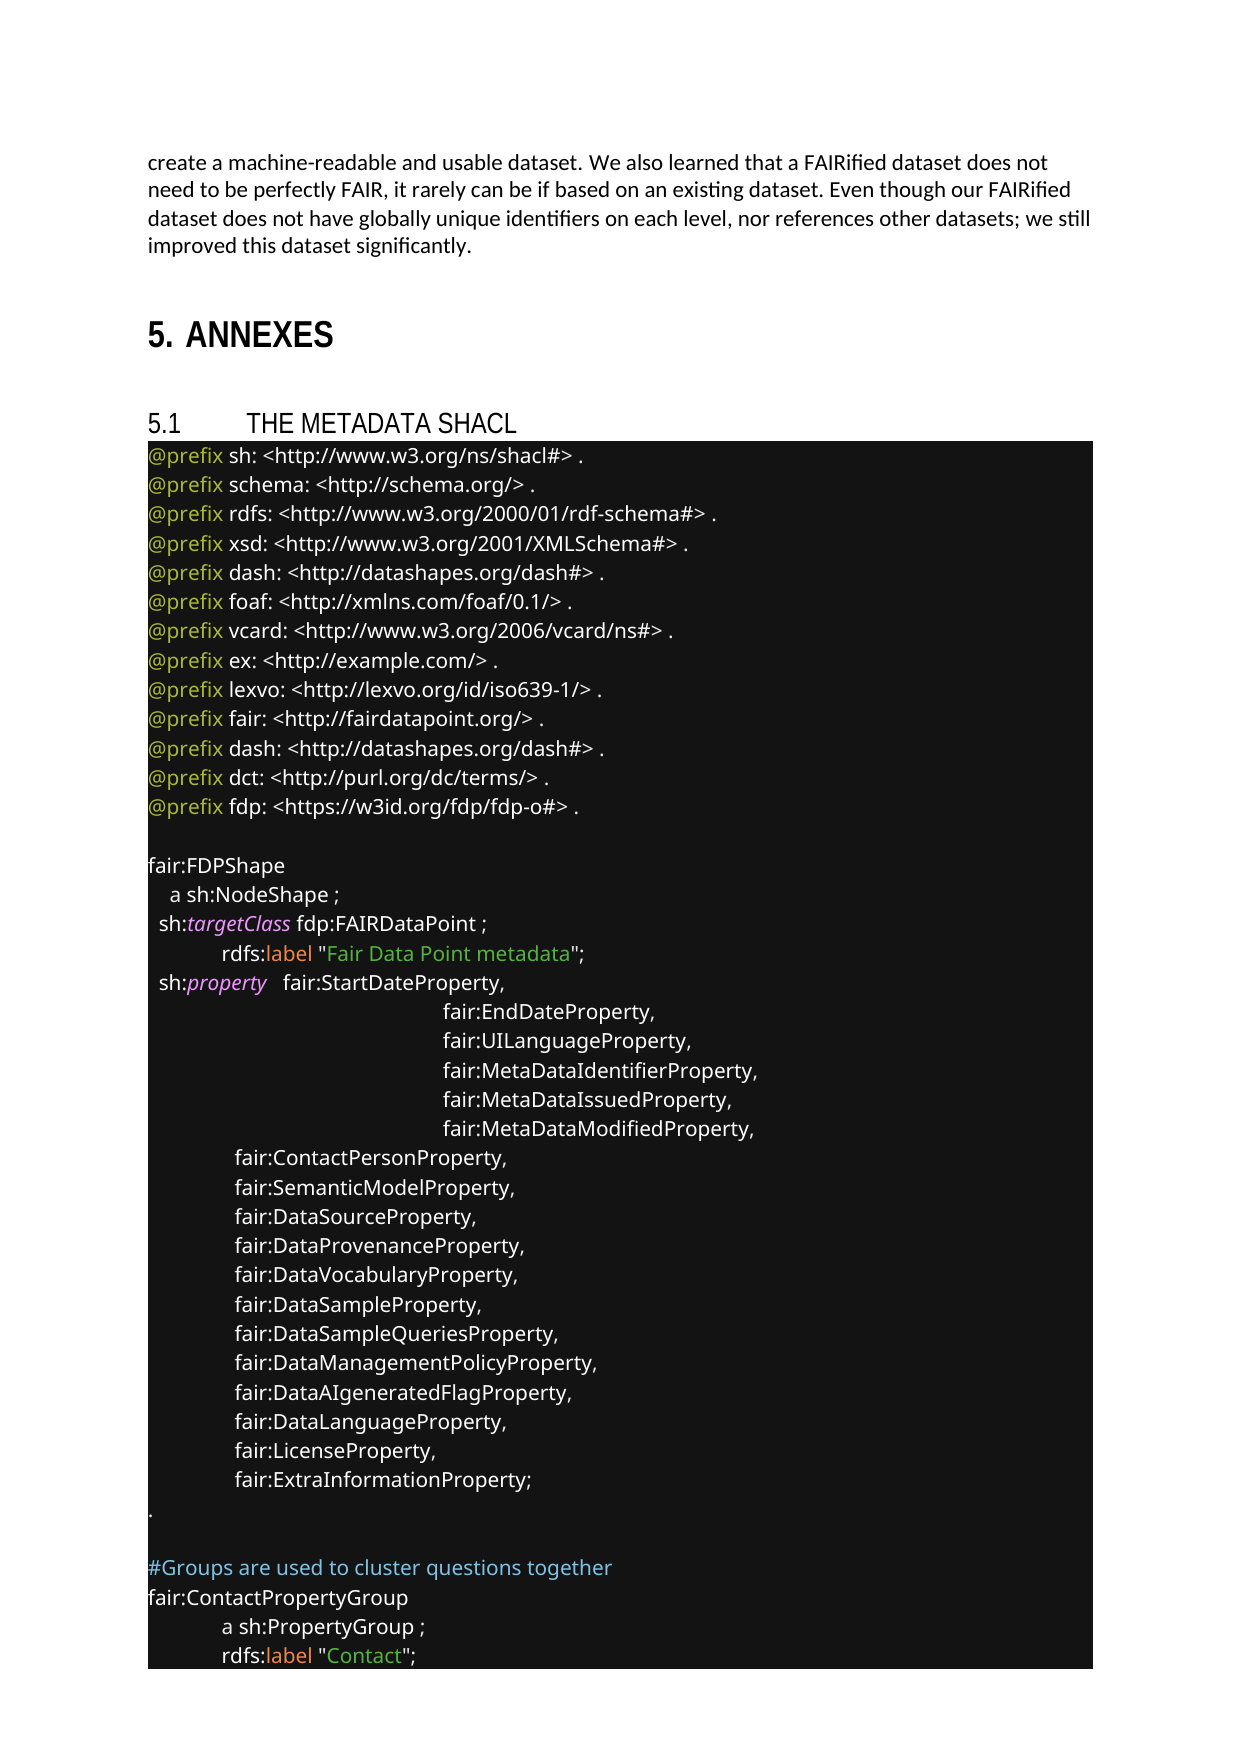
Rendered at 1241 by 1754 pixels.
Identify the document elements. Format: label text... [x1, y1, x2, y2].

text create a machine-readable and usable dataset. We also learned that a FAIRified dataset does not need to be perfectly FAIR, it rarely can be if based on an existing dataset. Even though our FAIRified dataset does not have globally unique identifiers on each level, nor references other datasets; we still improved this dataset significantly. [148, 148, 1093, 260]
subtitle The metadata shacl [148, 407, 1093, 440]
subtitle annexes [148, 313, 1093, 356]
text @prefix sh: <http://www.w3.org/ns/shacl#> . @prefix schema: <http://schema.org/> . @prefix rdfs: <http://www.w3.org/2000/01/rdf-schema#> . @prefix xsd: <http://www.w3.org/2001/XMLSchema#> . @prefix dash: <http://datashapes.org/dash#> . @prefix foaf: <http://xmlns.com/foaf/0.1/> . @prefix vcard: <http://www.w3.org/2006/vcard/ns#> . @prefix ex: <http://example.com/> . @prefix lexvo: <http://lexvo.org/id/iso639-1/> . @prefix fair: <http://fairdatapoint.org/> . @prefix dash: <http://datashapes.org/dash#> . @prefix dct: <http://purl.org/dc/terms/> . @prefix fdp: <https://w3id.org/fdp/fdp-o#> . fair:FDPShape a sh:NodeShape ; sh:targetClass fdp:FAIRDataPoint ; rdfs:label "Fair Data Point metadata"; sh:property fair:StartDateProperty, fair:EndDateProperty, fair:UILanguageProperty, fair:MetaDataIdentifierProperty, fair:MetaDataIssuedProperty, fair:MetaDataModifiedProperty, fair:ContactPersonProperty, fair:SemanticModelProperty, fair:DataSourceProperty, fair:DataProvenanceProperty, fair:DataVocabularyProperty, fair:DataSampleProperty, fair:DataSampleQueriesProperty, fair:DataManagementPolicyProperty, fair:DataAIgeneratedFlagProperty, fair:DataLanguageProperty, fair:LicenseProperty, fair:ExtraInformationProperty; . #Groups are used to cluster questions together fair:ContactPropertyGroup a sh:PropertyGroup ; rdfs:label "Contact"; [148, 441, 1093, 1669]
